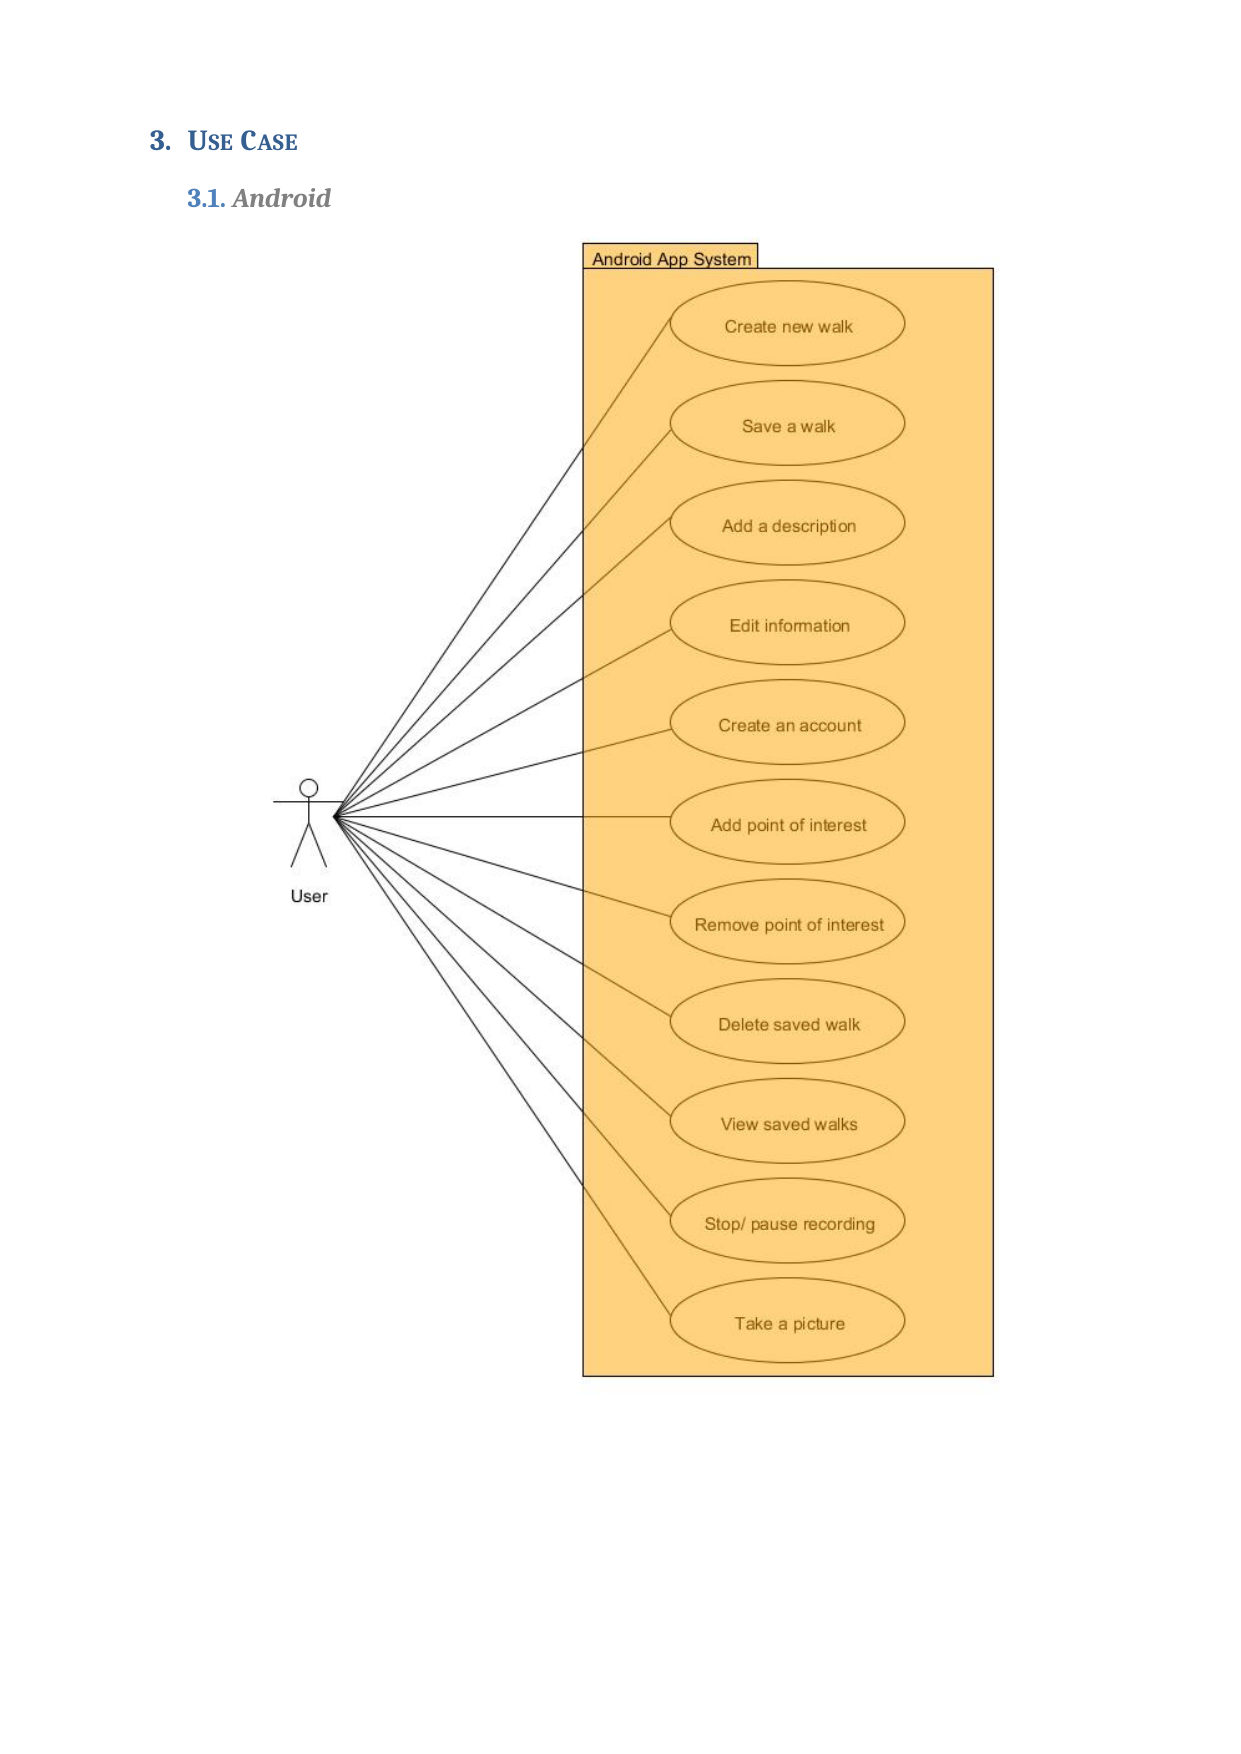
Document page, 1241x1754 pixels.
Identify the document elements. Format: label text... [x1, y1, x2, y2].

subtitle Use Case [150, 124, 1090, 157]
subtitle Android [187, 183, 1090, 214]
